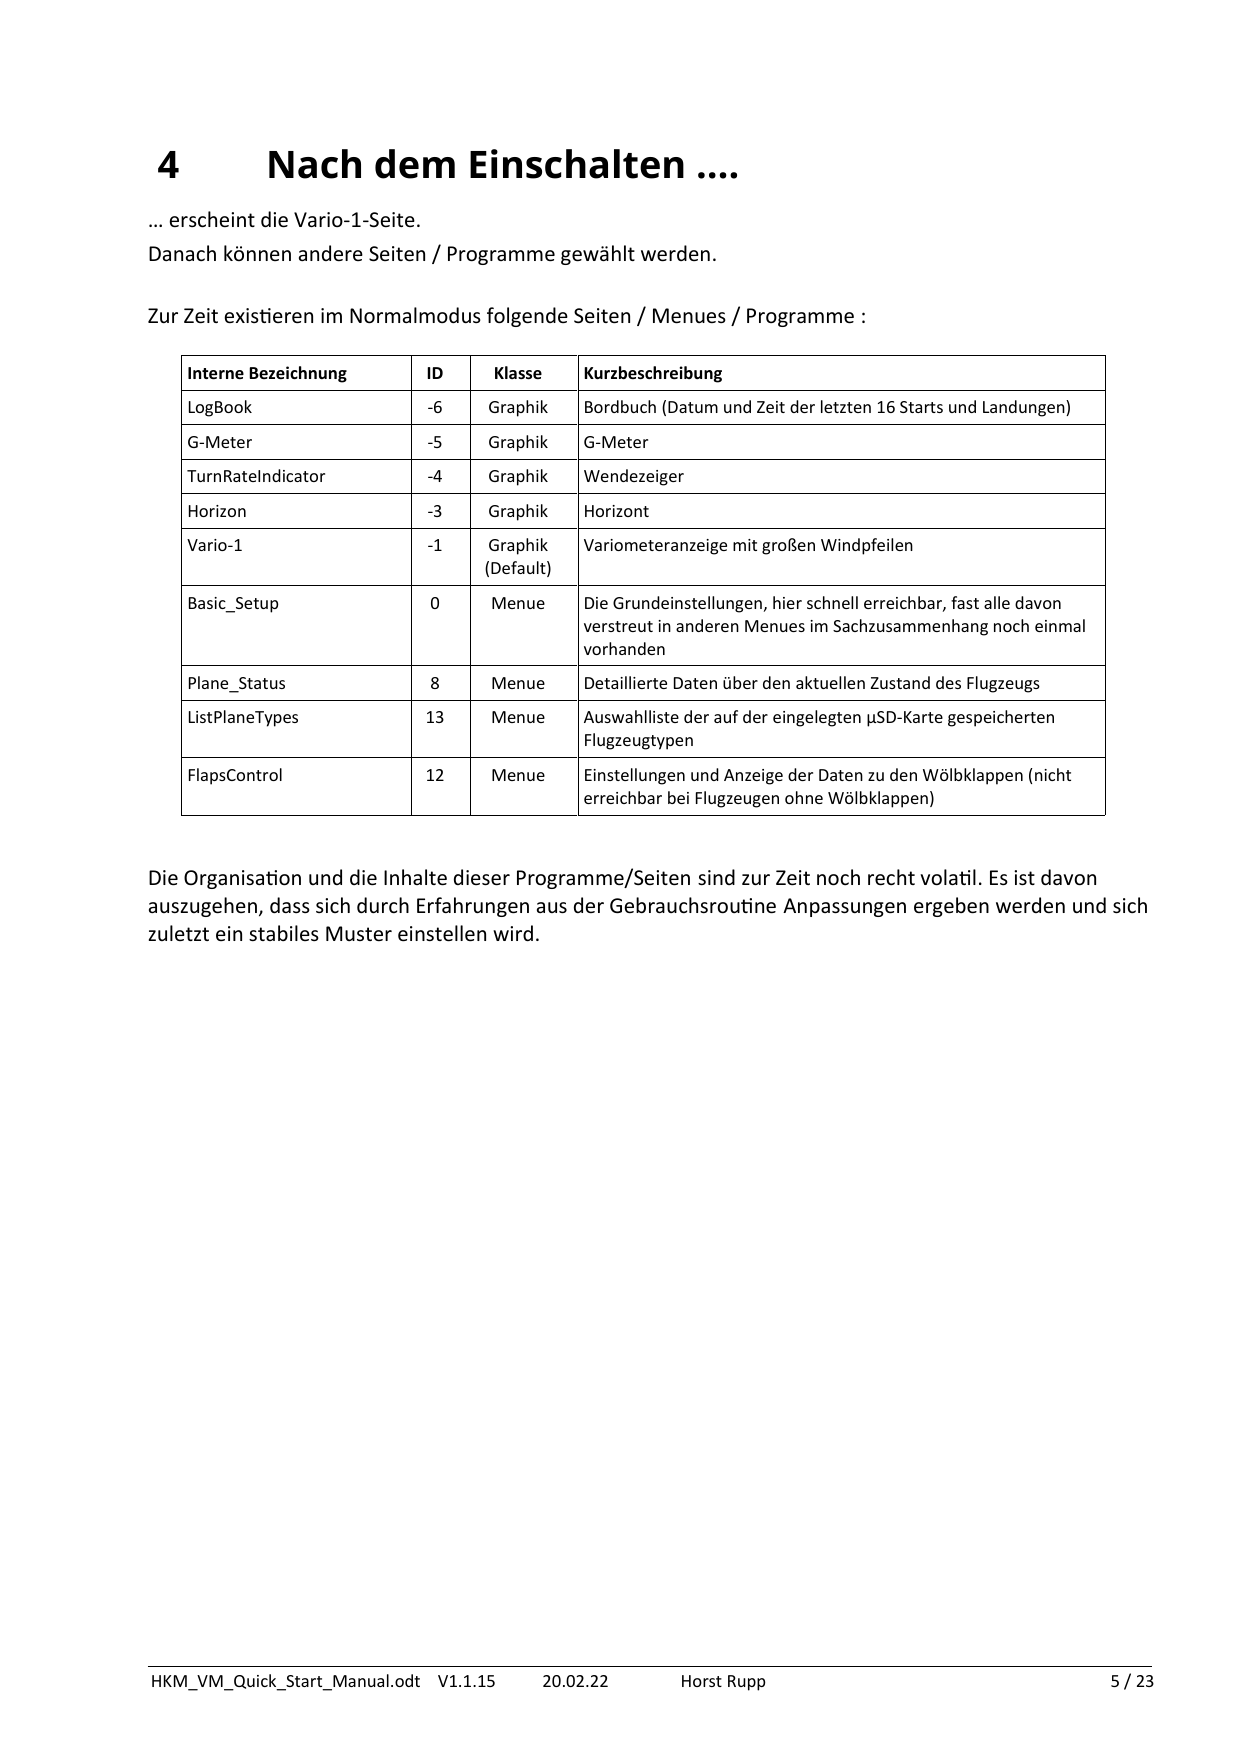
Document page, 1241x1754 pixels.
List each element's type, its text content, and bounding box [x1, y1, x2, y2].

table_cell Menue [471, 701, 577, 757]
table_header Interne Bezeichnung [182, 356, 411, 390]
table_cell -3 [412, 494, 470, 528]
table_header Kurzbeschreibung [579, 356, 1105, 390]
table_cell Graphik [471, 425, 577, 459]
text … erscheint die Vario-1-Seite. [148, 205, 1152, 233]
table_cell -5 [412, 425, 470, 459]
table_header ID [412, 356, 470, 390]
table_cell G-Meter [182, 425, 411, 459]
table_cell Wendezeiger [579, 460, 1105, 493]
table_cell 13 [412, 701, 470, 757]
table_cell Plane_Status [182, 666, 411, 700]
table_cell 8 [412, 666, 470, 700]
table_cell Die Grundeinstellungen, hier schnell erreichbar, fast alle davon verstreut in anderen Menues im Sachzusammenhang noch einmal vorhanden [579, 586, 1105, 665]
table_cell -4 [412, 460, 470, 493]
table_cell Graphik [471, 460, 577, 493]
table_cell Bordbuch (Datum und Zeit der letzten 16 Starts und Landungen) [579, 391, 1105, 424]
text Die Organisation und die Inhalte dieser Programme/Seiten sind zur Zeit noch recht volatil. Es ist davon auszugehen, dass sich durch Erfahrungen aus der Gebrauchsroutine Anpassungen ergeben werden und sich zuletzt ein stabiles Muster einstellen wird. [148, 863, 1152, 948]
table_cell G-Meter [579, 425, 1105, 459]
table_cell Horizont [579, 494, 1105, 528]
table_cell Variometeranzeige mit großen Windpfeilen [579, 529, 1105, 585]
table_cell Graphik [471, 494, 577, 528]
table_cell TurnRateIndicator [182, 460, 411, 493]
table_cell Menue [471, 586, 577, 665]
text Zur Zeit existieren im Normalmodus folgende Seiten / Menues / Programme : [148, 301, 1152, 329]
table_cell Vario-1 [182, 529, 411, 585]
table_header Klasse [471, 356, 577, 390]
table_cell 0 [412, 586, 470, 665]
text Danach können andere Seiten / Programme gewählt werden. [148, 239, 1152, 267]
table_cell FlapsControl [182, 758, 411, 815]
table_cell Basic_Setup [182, 586, 411, 665]
table_cell Menue [471, 666, 577, 700]
table_cell ListPlaneTypes [182, 701, 411, 757]
table_cell Auswahlliste der auf der eingelegten µSD-Karte gespeicherten Flugzeugtypen [579, 701, 1105, 757]
table_cell Detaillierte Daten über den aktuellen Zustand des Flugzeugs [579, 666, 1105, 700]
subtitle Nach dem Einschalten …. [148, 138, 1128, 190]
table_cell Graphik [471, 391, 577, 424]
table_cell -6 [412, 391, 470, 424]
table_cell 12 [412, 758, 470, 815]
table_cell Menue [471, 758, 577, 815]
table_cell Einstellungen und Anzeige der Daten zu den Wölbklappen (nicht erreichbar bei Flugzeugen ohne Wölbklappen) [579, 758, 1105, 815]
table_cell LogBook [182, 391, 411, 424]
table_cell -1 [412, 529, 470, 585]
table_cell Horizon [182, 494, 411, 528]
table_cell Graphik (Default) [471, 529, 577, 585]
